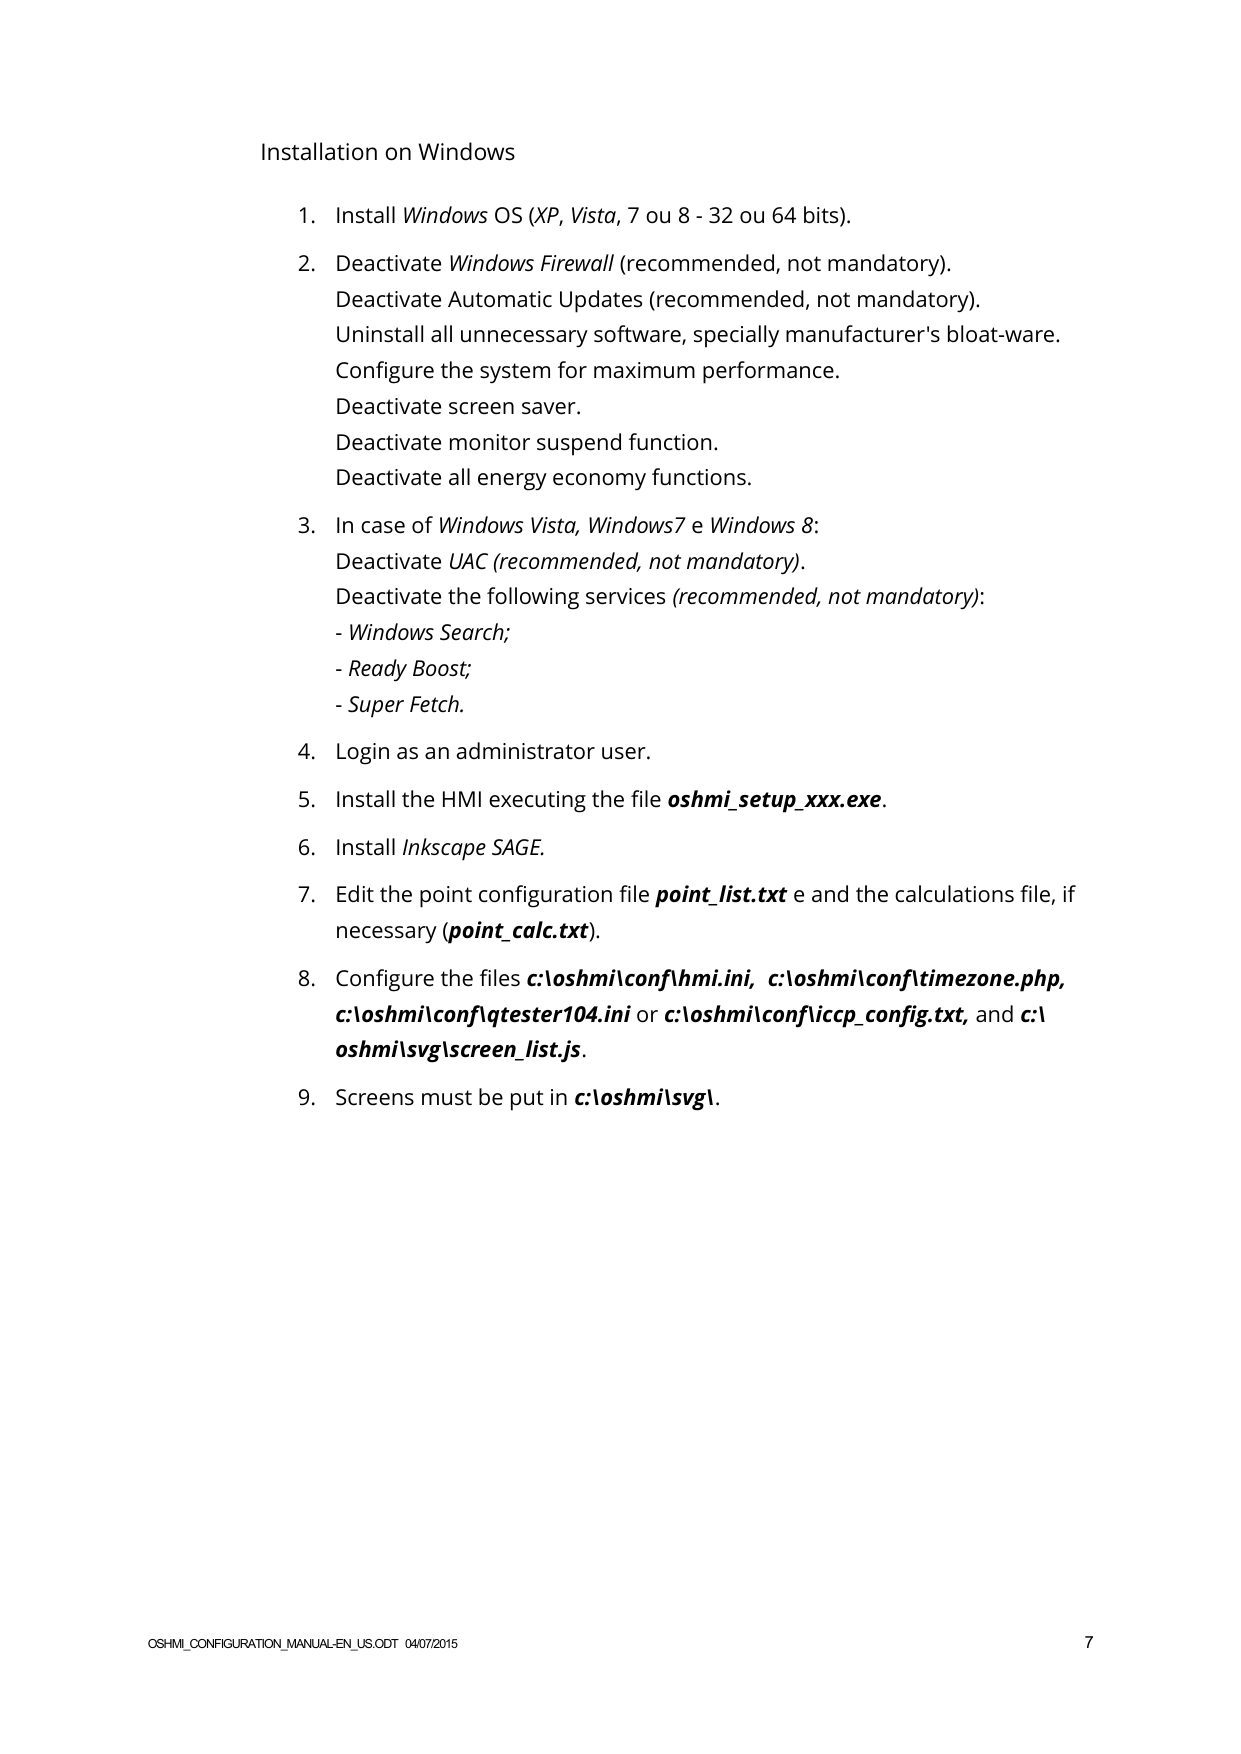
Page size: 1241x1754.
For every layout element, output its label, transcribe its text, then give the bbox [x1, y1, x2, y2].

list Screens must be put in c:\oshmi\svg\. [298, 1082, 1093, 1112]
list Install the HMI executing the file oshmi_setup_xxx.exe. [298, 784, 1093, 814]
subtitle Installation on Windows [260, 136, 1093, 167]
list Install Windows OS (XP, Vista, 7 ou 8 - 32 ou 64 bits). [298, 200, 1093, 230]
list Install Inkscape SAGE. [298, 832, 1093, 861]
list Configure the files c:\oshmi\conf\hmi.ini, c:\oshmi\conf\timezone.php, c:\oshmi\conf\qtester104.ini or c:\oshmi\conf\iccp_config.txt, and c:\oshmi\svg\screen_list.js. [298, 963, 1093, 1064]
list In case of Windows Vista, Windows7 e Windows 8: Deactivate UAC (recommended, not mandatory). Deactivate the following services (recommended, not mandatory): - Windows Search; - Ready Boost; - Super Fetch. [298, 510, 1093, 718]
list Deactivate Windows Firewall (recommended, not mandatory). Deactivate Automatic Updates (recommended, not mandatory). Uninstall all unnecessary software, specially manufacturer's bloat-ware. Configure the system for maximum performance. Deactivate screen saver. Deactivate monitor suspend function. Deactivate all energy economy functions. [298, 248, 1093, 492]
list Login as an administrator user. [298, 736, 1093, 766]
list Edit the point configuration file point_list.txt e and the calculations file, if necessary (point_calc.txt). [298, 879, 1093, 945]
